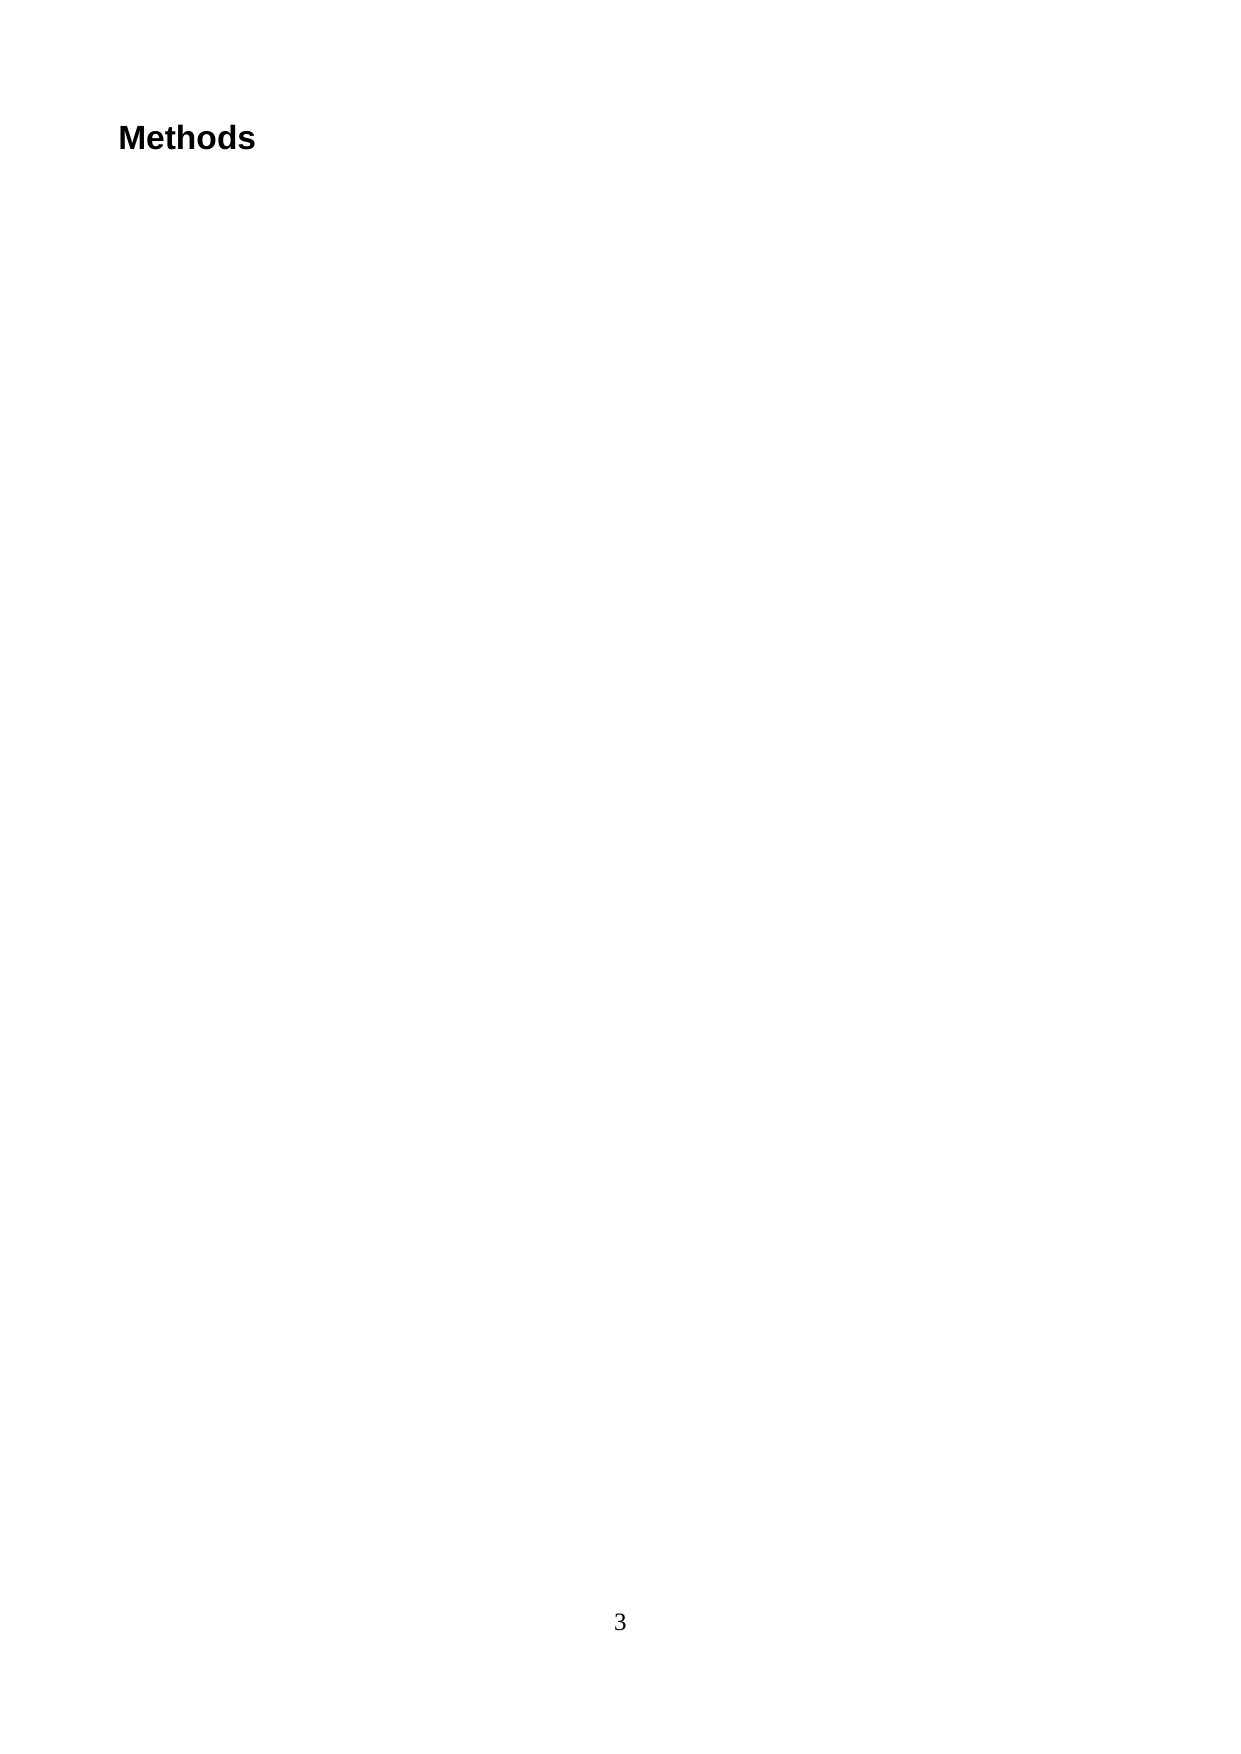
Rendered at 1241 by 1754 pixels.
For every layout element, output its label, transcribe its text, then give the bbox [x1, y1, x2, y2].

subtitle Methods [118, 118, 1122, 157]
